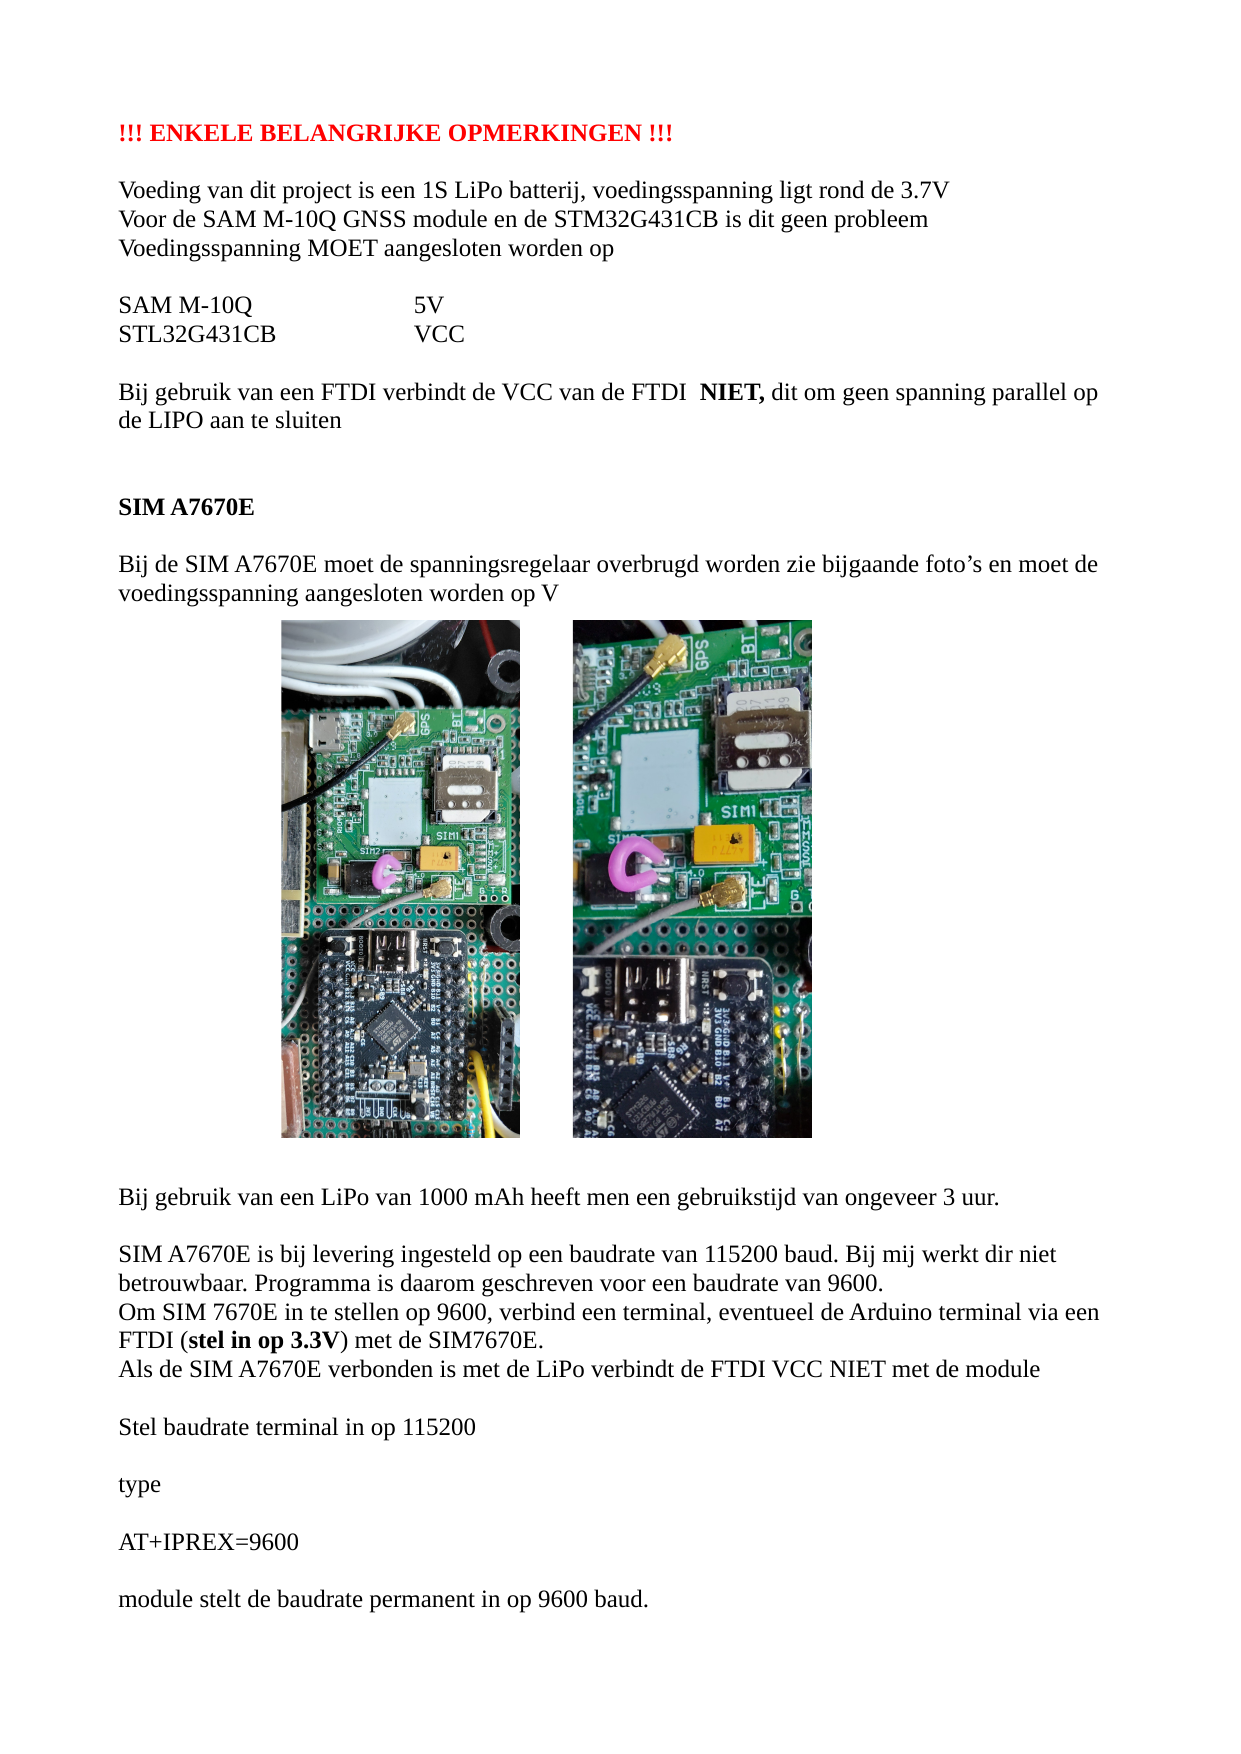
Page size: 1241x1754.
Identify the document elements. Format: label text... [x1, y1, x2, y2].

picture [572, 620, 812, 1138]
text Voedingsspanning MOET aangesloten worden op [118, 233, 1122, 262]
picture [281, 620, 520, 1138]
text Stel baudrate terminal in op 115200 [118, 1412, 1122, 1441]
text SIM A7670E is bij levering ingesteld op een baudrate van 115200 baud. Bij mij werkt dir niet betrouwbaar. Programma is daarom geschreven voor een baudrate van 9600. [118, 1239, 1122, 1297]
text SIM A7670E [118, 492, 1122, 521]
text Voor de SAM M-10Q GNSS module en de STM32G431CB is dit geen probleem [118, 204, 1122, 233]
text Bij gebruik van een FTDI verbindt de VCC van de FTDI NIET, dit om geen spanning parallel op de LIPO aan te sluiten [118, 377, 1122, 434]
text AT+IPREX=9600 [118, 1527, 1122, 1556]
text module stelt de baudrate permanent in op 9600 baud. [118, 1584, 1122, 1613]
text Bij gebruik van een LiPo van 1000 mAh heeft men een gebruikstijd van ongeveer 3 uur. [118, 1182, 1122, 1211]
text Als de SIM A7670E verbonden is met de LiPo verbindt de FTDI VCC NIET met de module [118, 1354, 1122, 1383]
text Bij de SIM A7670E moet de spanningsregelaar overbrugd worden zie bijgaande foto’s en moet de voedingsspanning aangesloten worden op V [118, 549, 1122, 607]
text Voeding van dit project is een 1S LiPo batterij, voedingsspanning ligt rond de 3.7V [118, 176, 1122, 204]
text type [118, 1469, 1122, 1498]
text STL32G431CB VCC [118, 319, 1122, 348]
text Om SIM 7670E in te stellen op 9600, verbind een terminal, eventueel de Arduino terminal via een FTDI (stel in op 3.3V) met de SIM7670E. [118, 1297, 1122, 1354]
text !!! ENKELE BELANGRIJKE OPMERKINGEN !!! [118, 118, 1122, 147]
text SAM M-10Q 5V [118, 291, 1122, 319]
